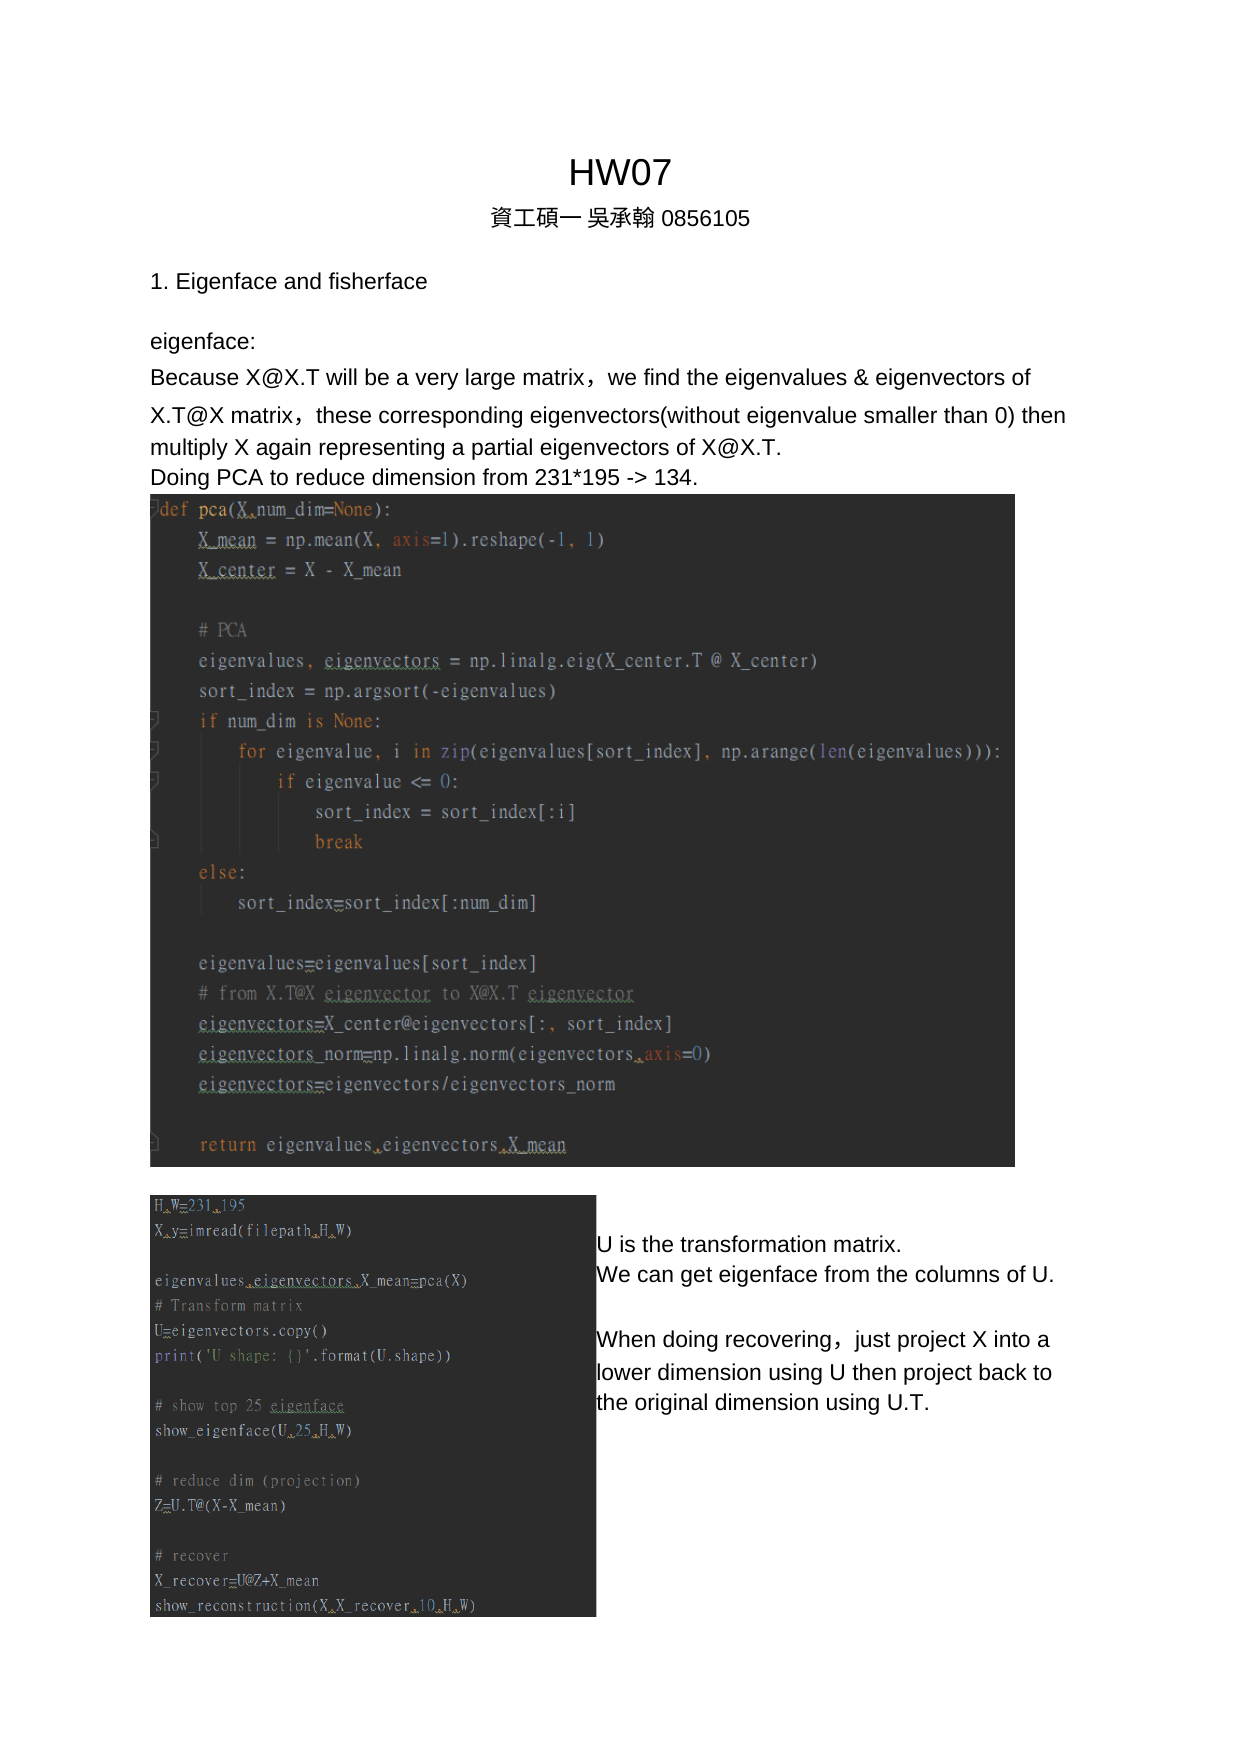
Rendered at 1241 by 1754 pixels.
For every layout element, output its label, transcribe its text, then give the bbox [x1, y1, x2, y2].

text Doing PCA to reduce dimension from 231*195 -> 134. [150, 464, 1090, 490]
text Because X@X.T will be a very large matrix，we find the eigenvalues & eigenvectors of X.T@X matrix，these corresponding eigenvectors(without eigenvalue smaller than 0) then multiply X again representing a partial eigenvectors of X@X.T. [150, 358, 1090, 460]
text 1. Eigenface and fisherface [150, 268, 1090, 294]
text We can get eigenface from the columns of U. [597, 1261, 1090, 1287]
text 資工碩一 吳承翰 0856105 [150, 199, 1090, 233]
text When doing recovering，just project X into a lower dimension using U then project back to the original dimension using U.T. [597, 1321, 1090, 1415]
text eigenface: [150, 328, 1090, 355]
text U is the transformation matrix. [597, 1231, 1090, 1257]
text HW07 [150, 150, 1090, 193]
